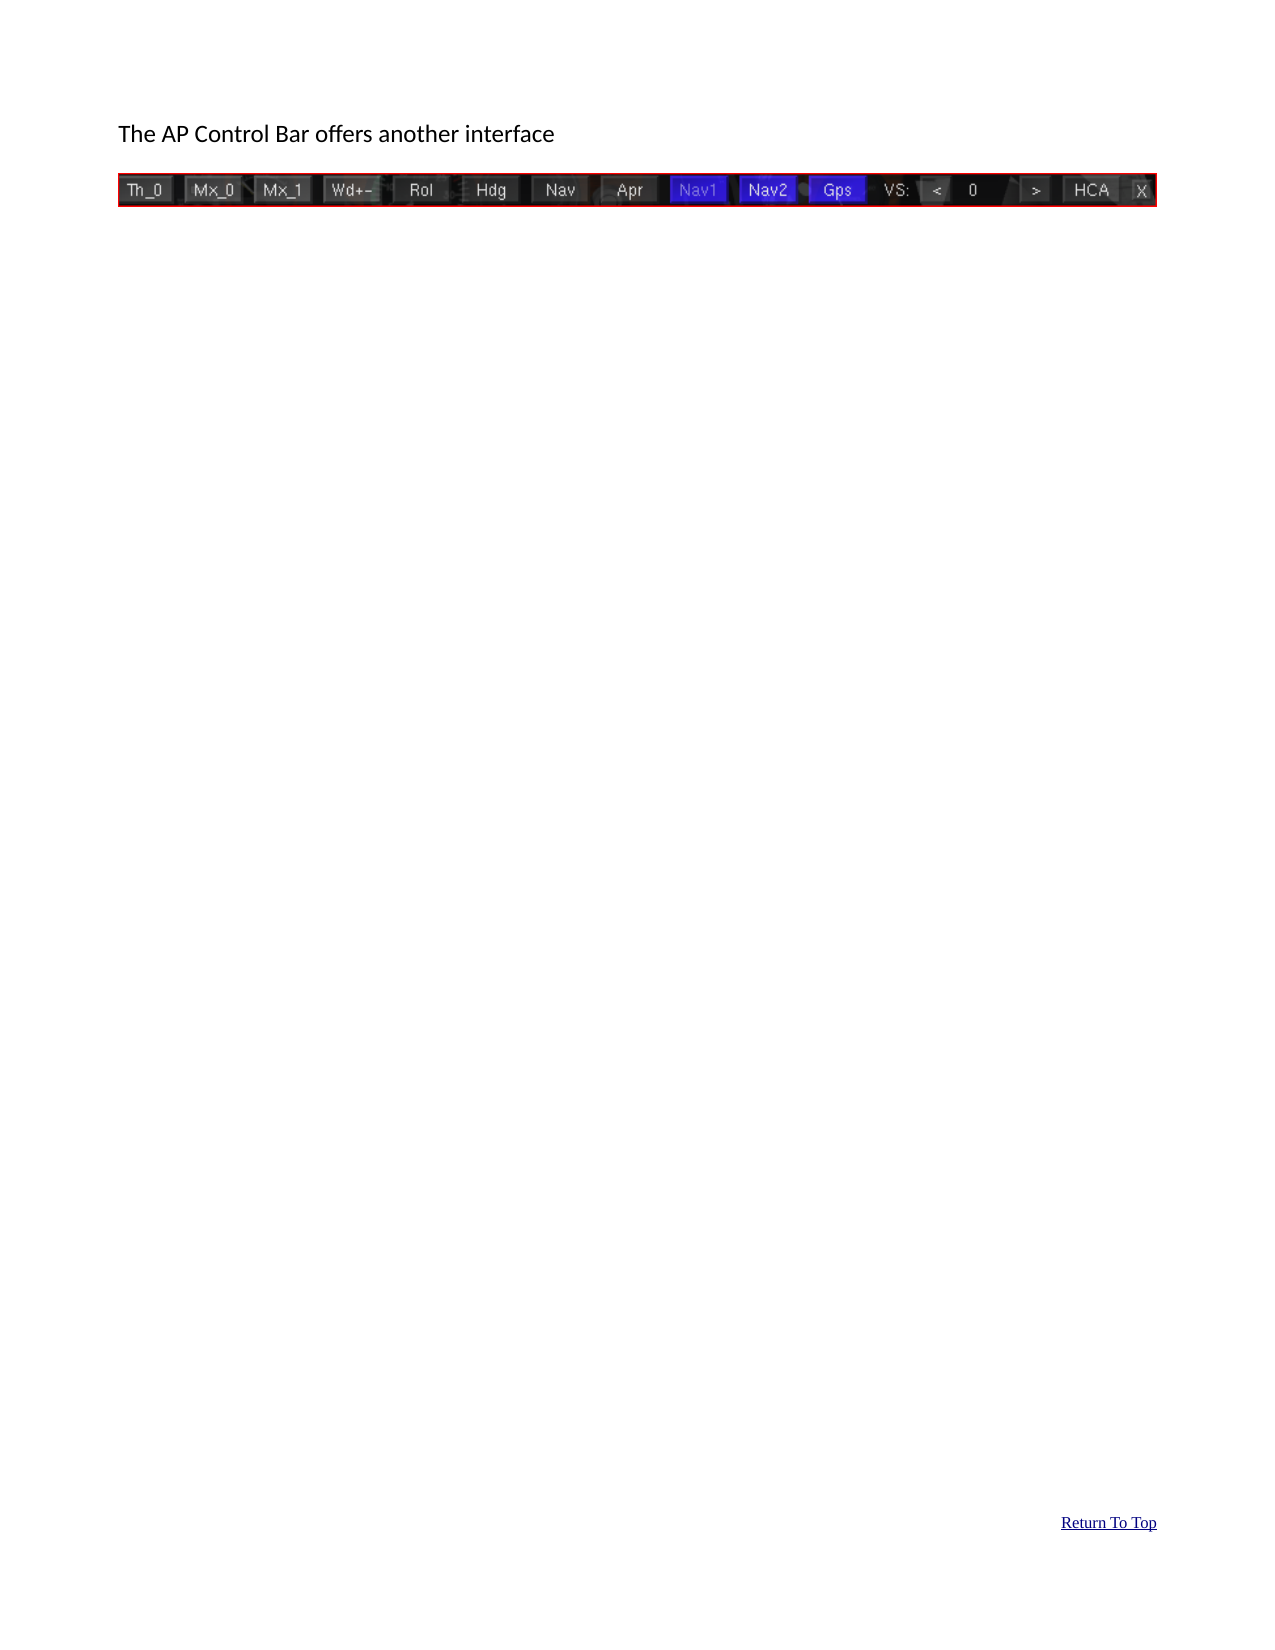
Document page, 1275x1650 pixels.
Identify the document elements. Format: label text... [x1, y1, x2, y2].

text The AP Control Bar offers another interface [118, 118, 1157, 149]
picture [118, 173, 1157, 207]
